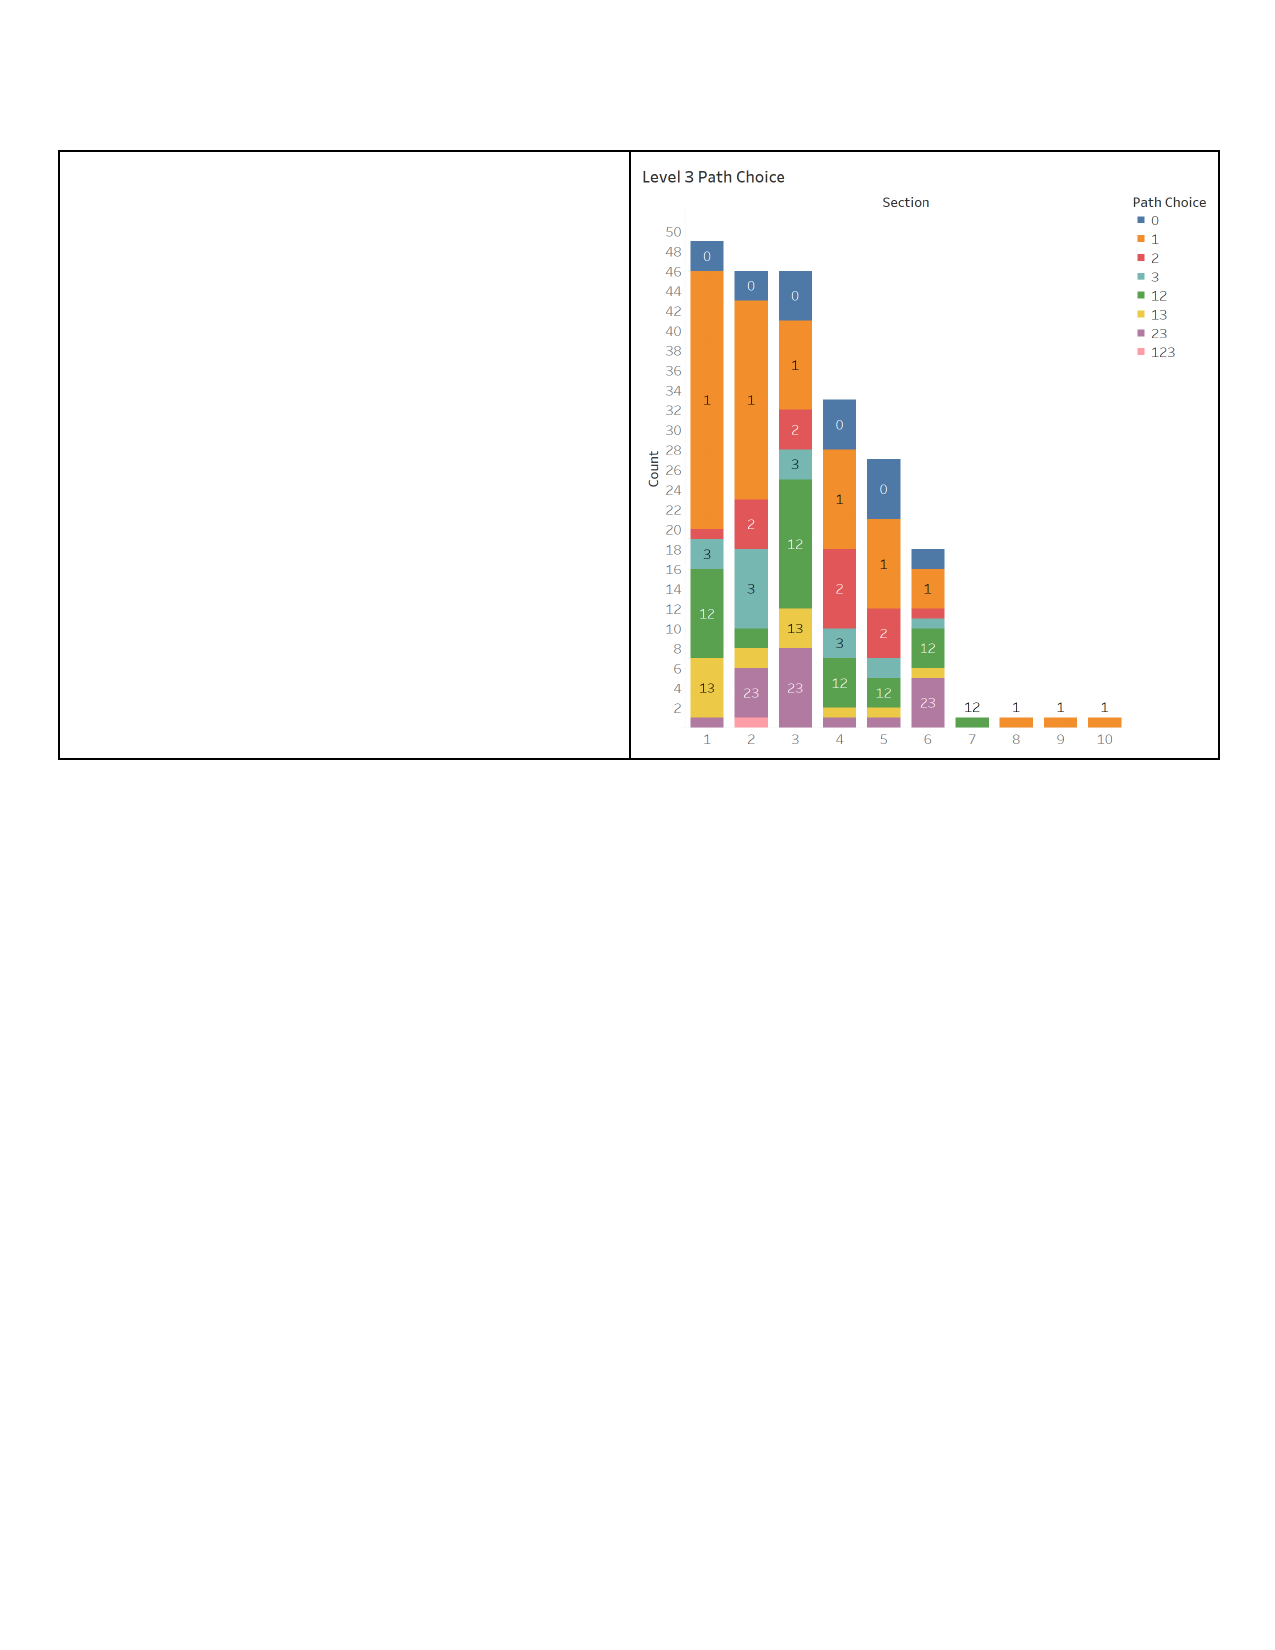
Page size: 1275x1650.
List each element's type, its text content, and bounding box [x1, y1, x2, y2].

picture [640, 162, 1208, 748]
table_cell [631, 152, 1218, 758]
table_cell We chose this graph because it demonstrates which path players preferred in each section of the level. This would tell us if all paths are tempting enough for some players to choose. The number on the bar represents the path players were on for over 30% of time for the section [60, 152, 629, 758]
